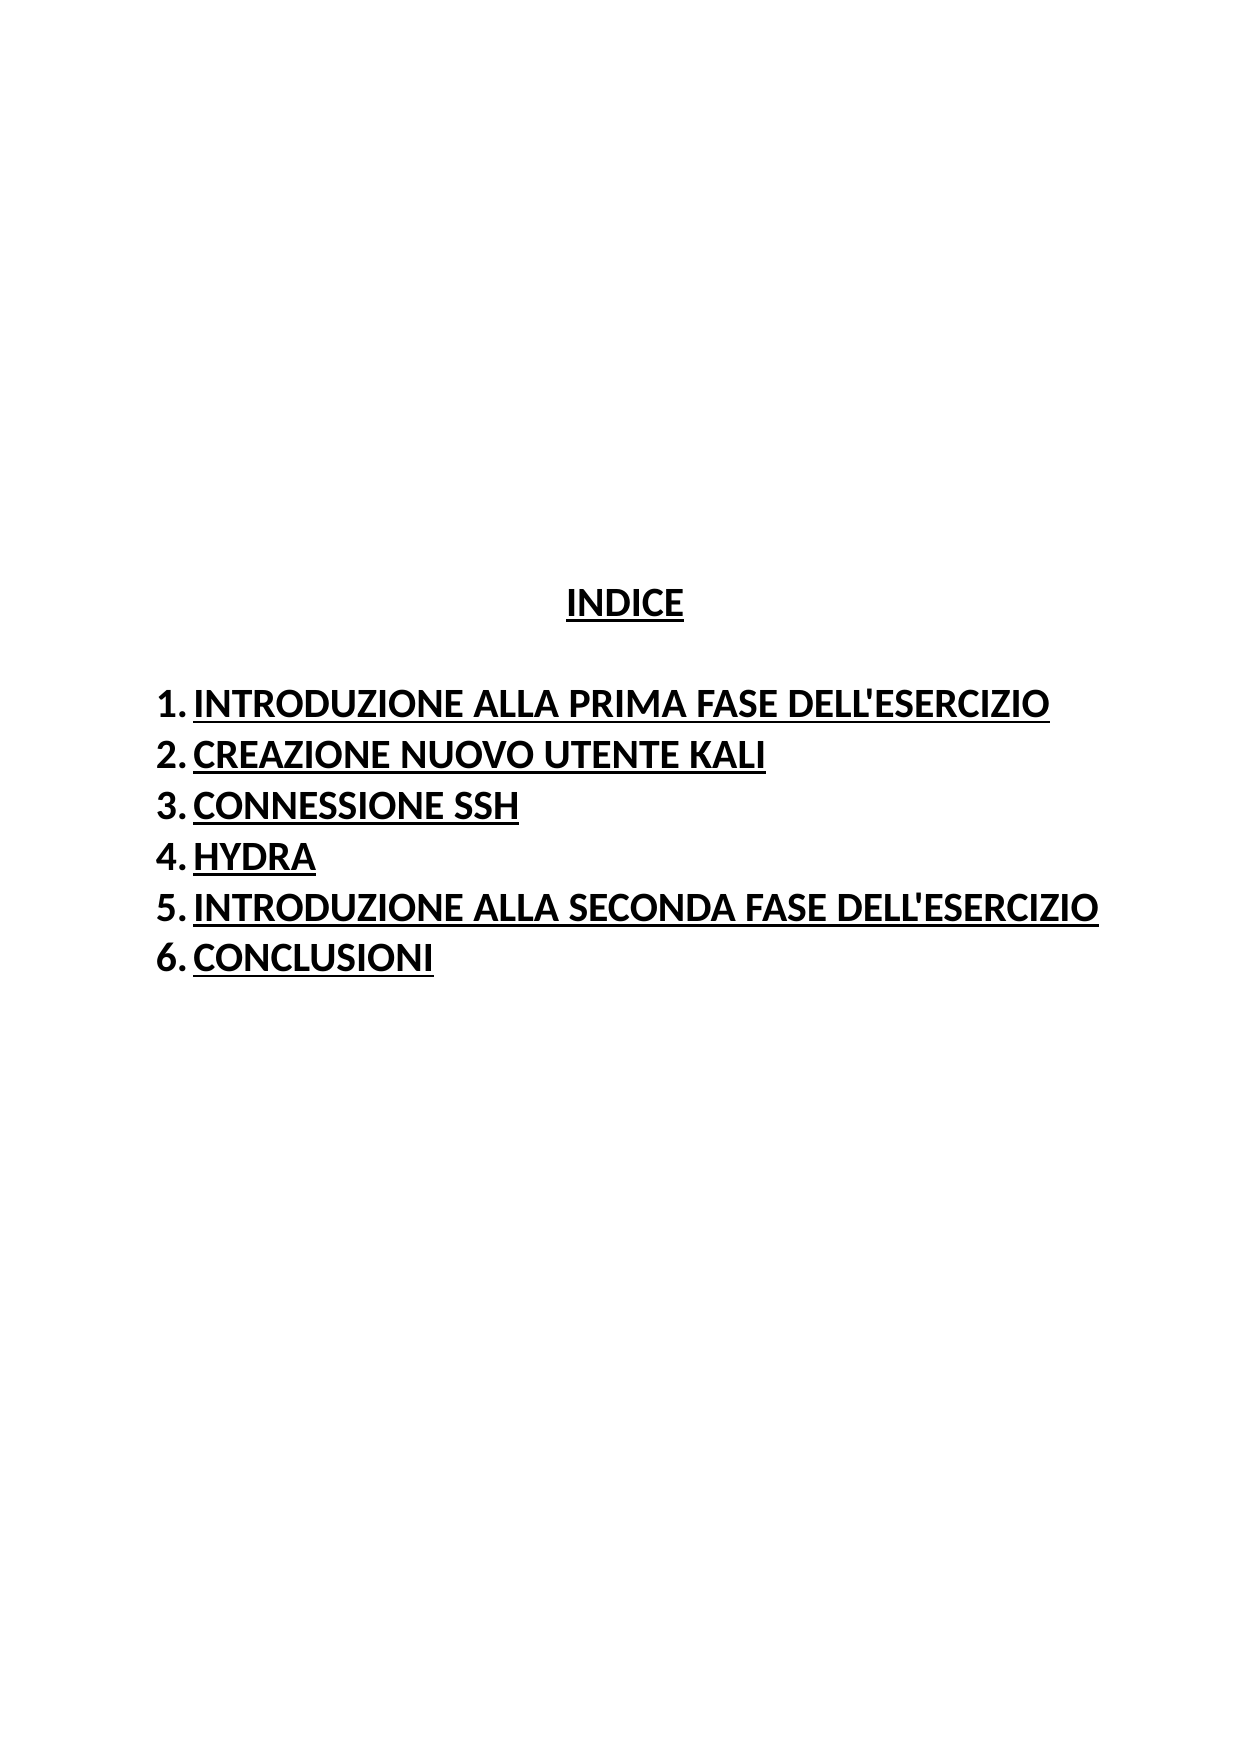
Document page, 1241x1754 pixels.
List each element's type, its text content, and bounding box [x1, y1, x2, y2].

list CONCLUSIONI [156, 931, 1122, 982]
list CREAZIONE NUOVO UTENTE KALI [156, 728, 1122, 779]
list CONNESSIONE SSH [156, 779, 1122, 830]
list INTRODUZIONE ALLA PRIMA FASE DELL'ESERCIZIO [156, 677, 1122, 728]
list INTRODUZIONE ALLA SECONDA FASE DELL'ESERCIZIO [156, 881, 1122, 931]
text INDICE [118, 576, 1122, 626]
list HYDRA [156, 830, 1122, 881]
